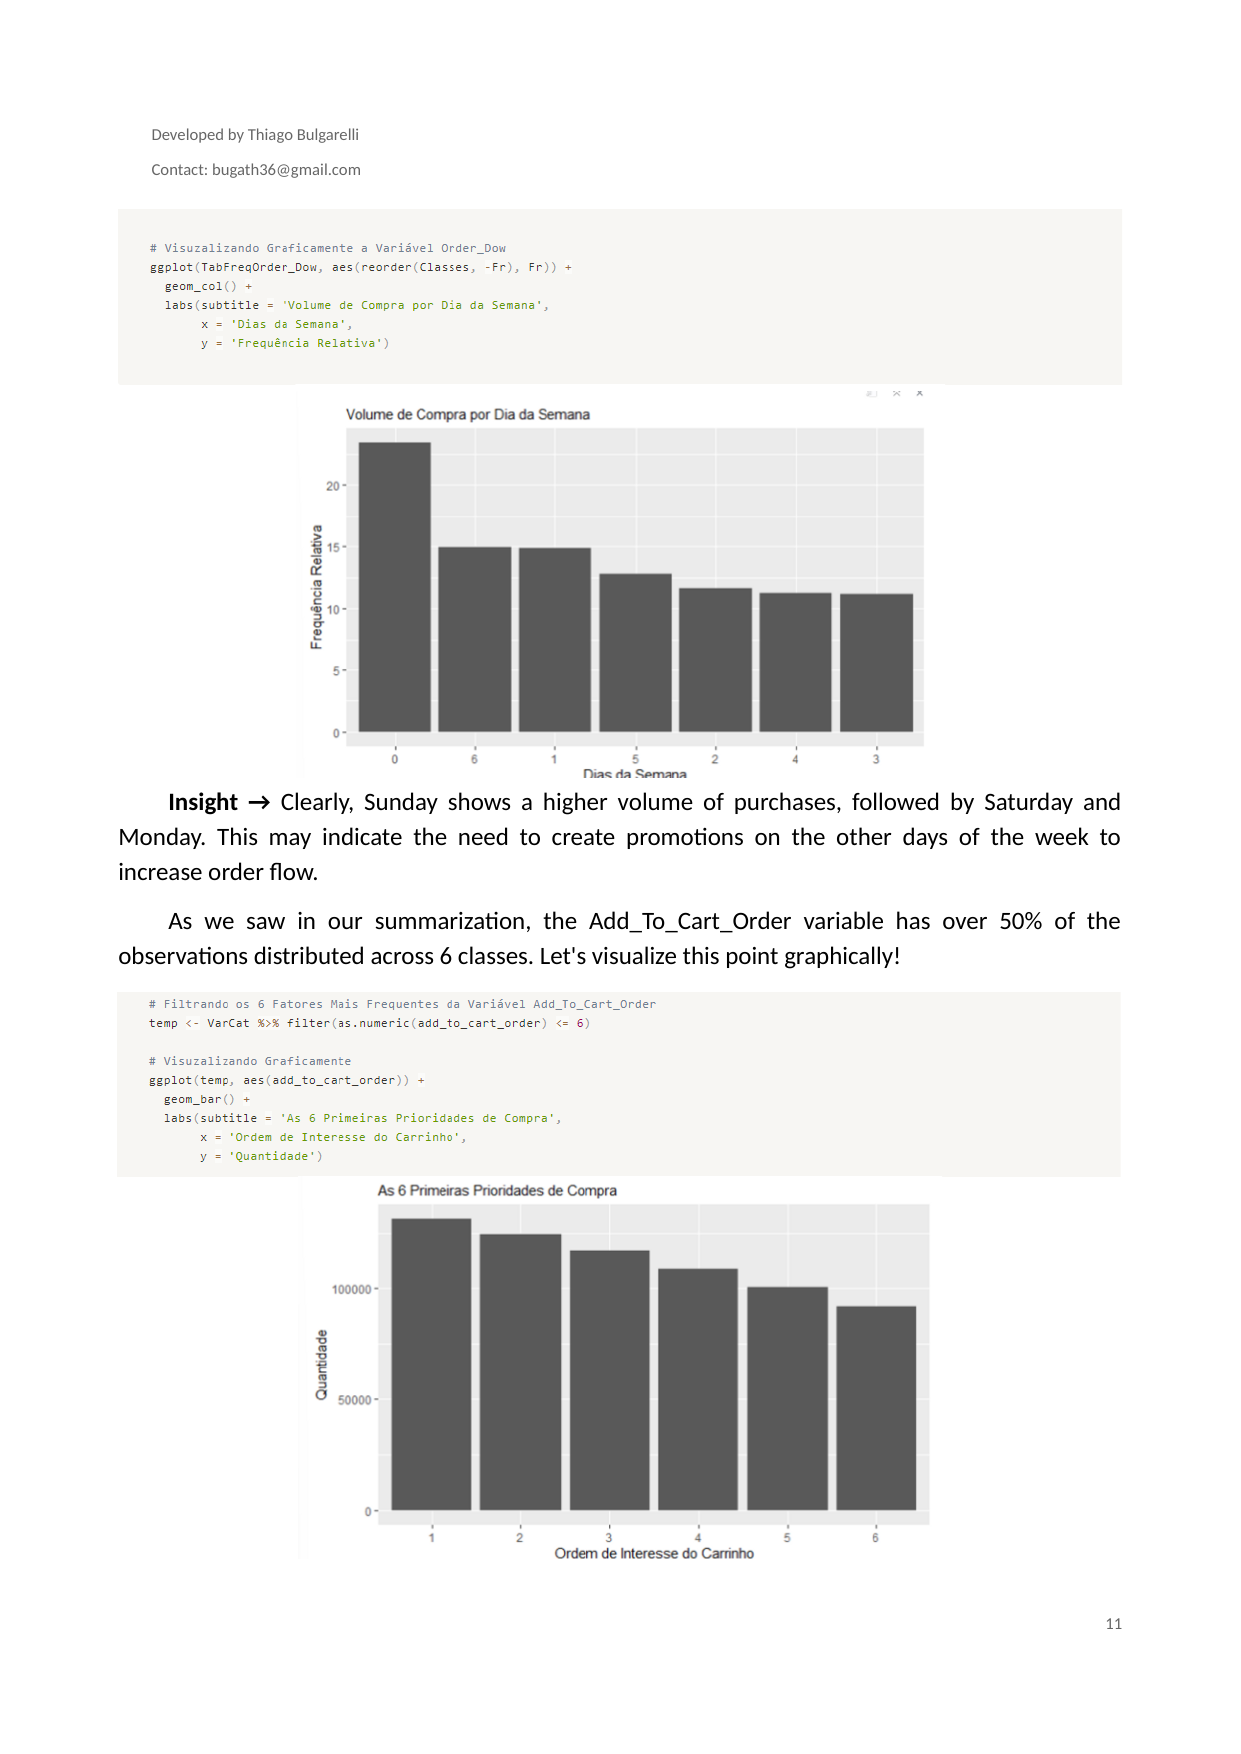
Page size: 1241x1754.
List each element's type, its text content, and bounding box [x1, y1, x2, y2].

text Insight → Clearly, Sunday shows a higher volume of purchases, followed by Saturday and Monday. This may indicate the need to create promotions on the other days of the week to increase order flow. [118, 786, 1122, 886]
text As we saw in our summarization, the Add_To_Cart_Order variable has over 50% of the observations distributed across 6 classes. Let's visualize this point graphically! [118, 906, 1122, 971]
picture [116, 992, 1121, 1559]
picture [118, 209, 1123, 778]
